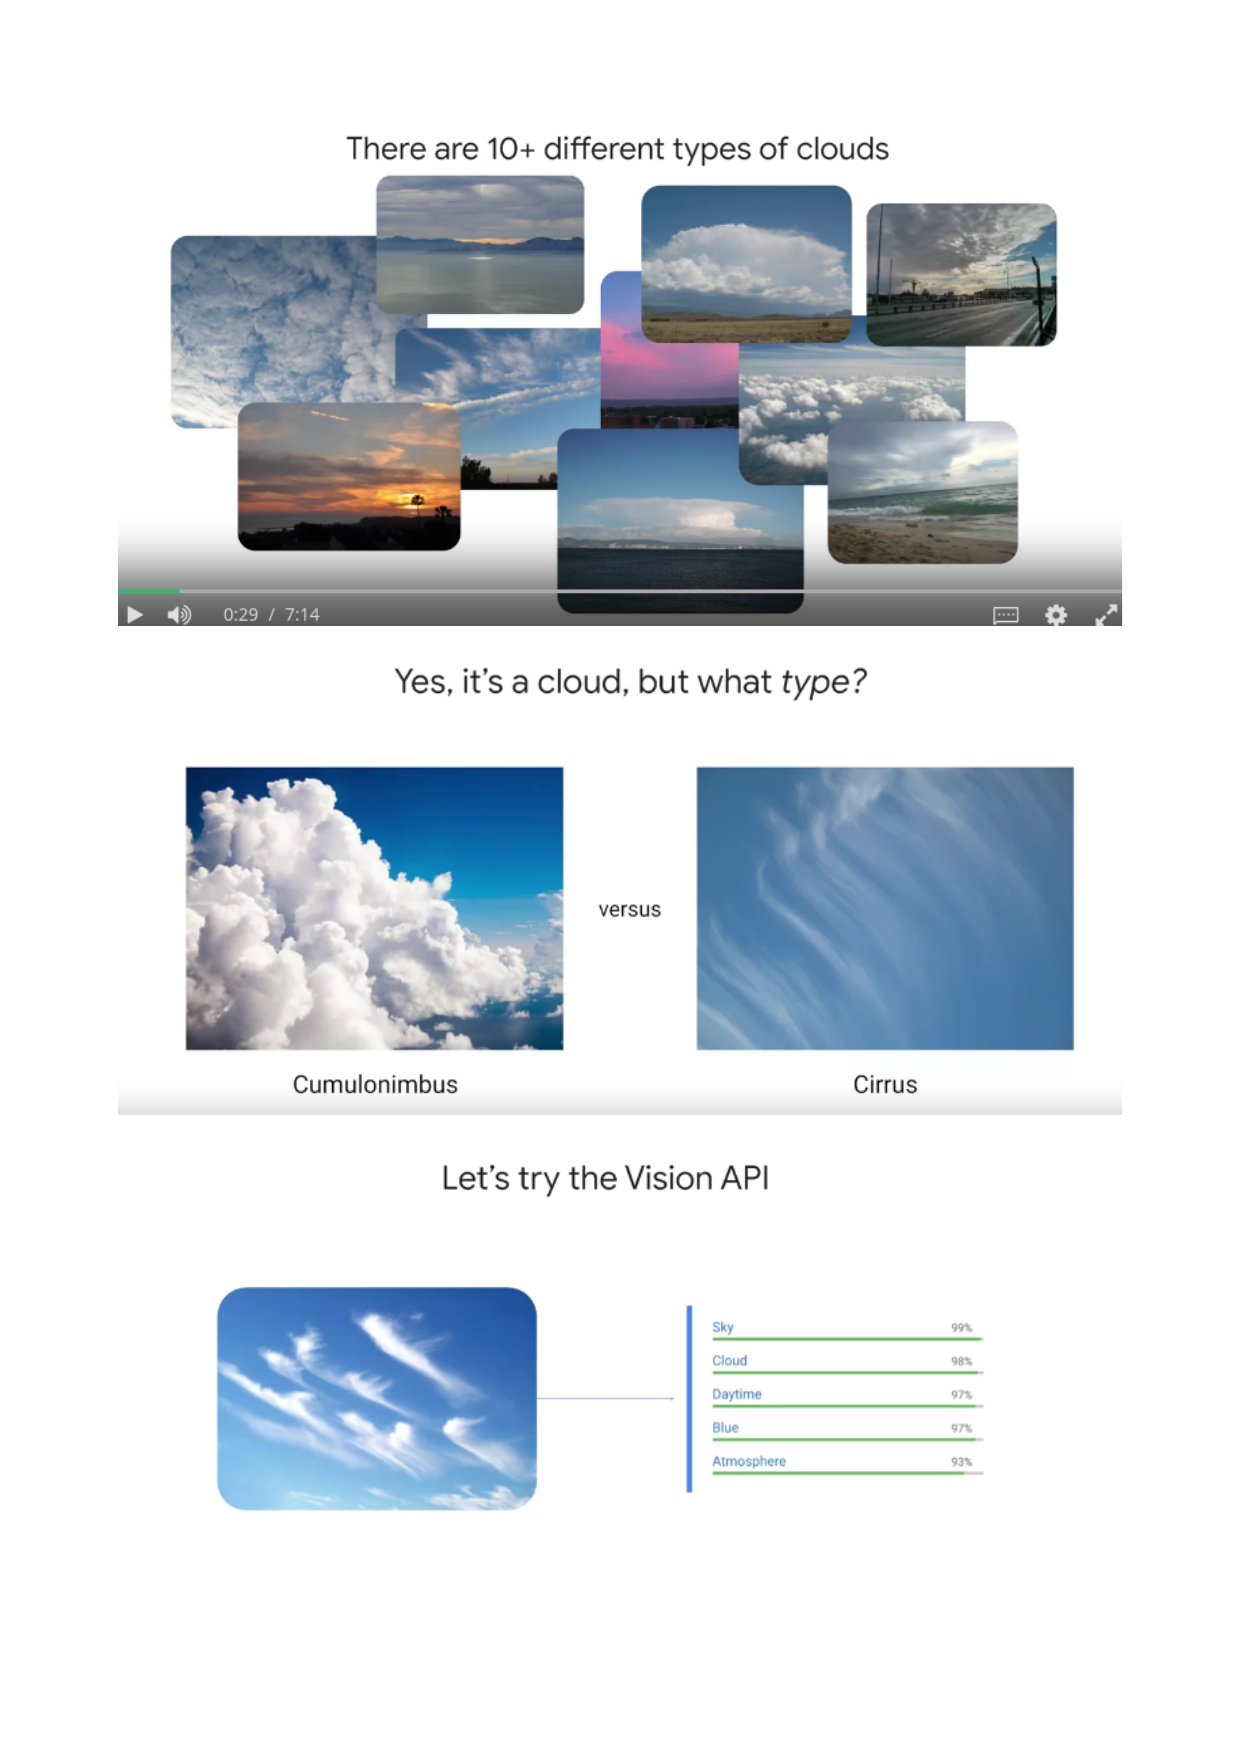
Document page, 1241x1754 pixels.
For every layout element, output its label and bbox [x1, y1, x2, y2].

picture [118, 654, 1123, 1115]
picture [118, 118, 1123, 626]
picture [118, 1143, 1123, 1549]
